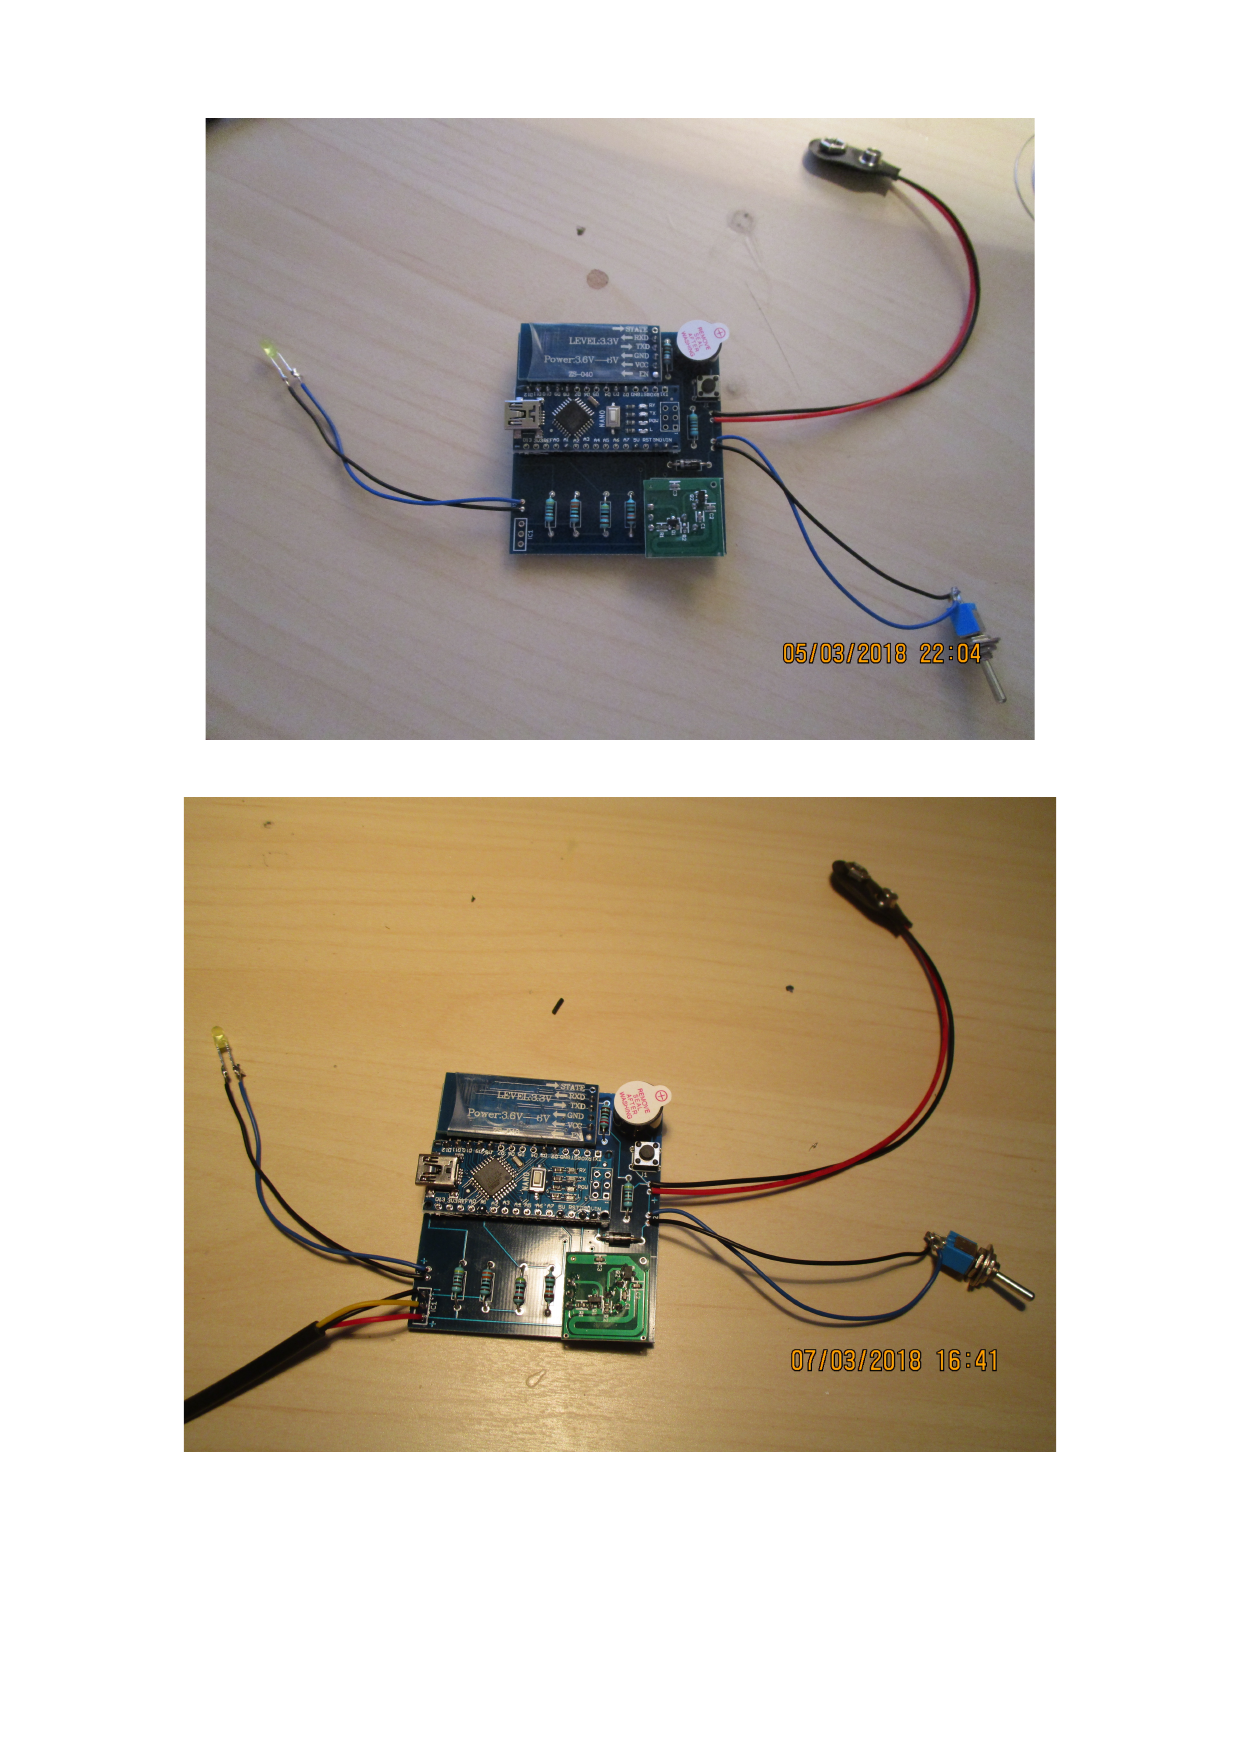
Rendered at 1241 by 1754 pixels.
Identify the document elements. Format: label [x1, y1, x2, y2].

picture [205, 118, 1035, 740]
picture [183, 797, 1057, 1452]
